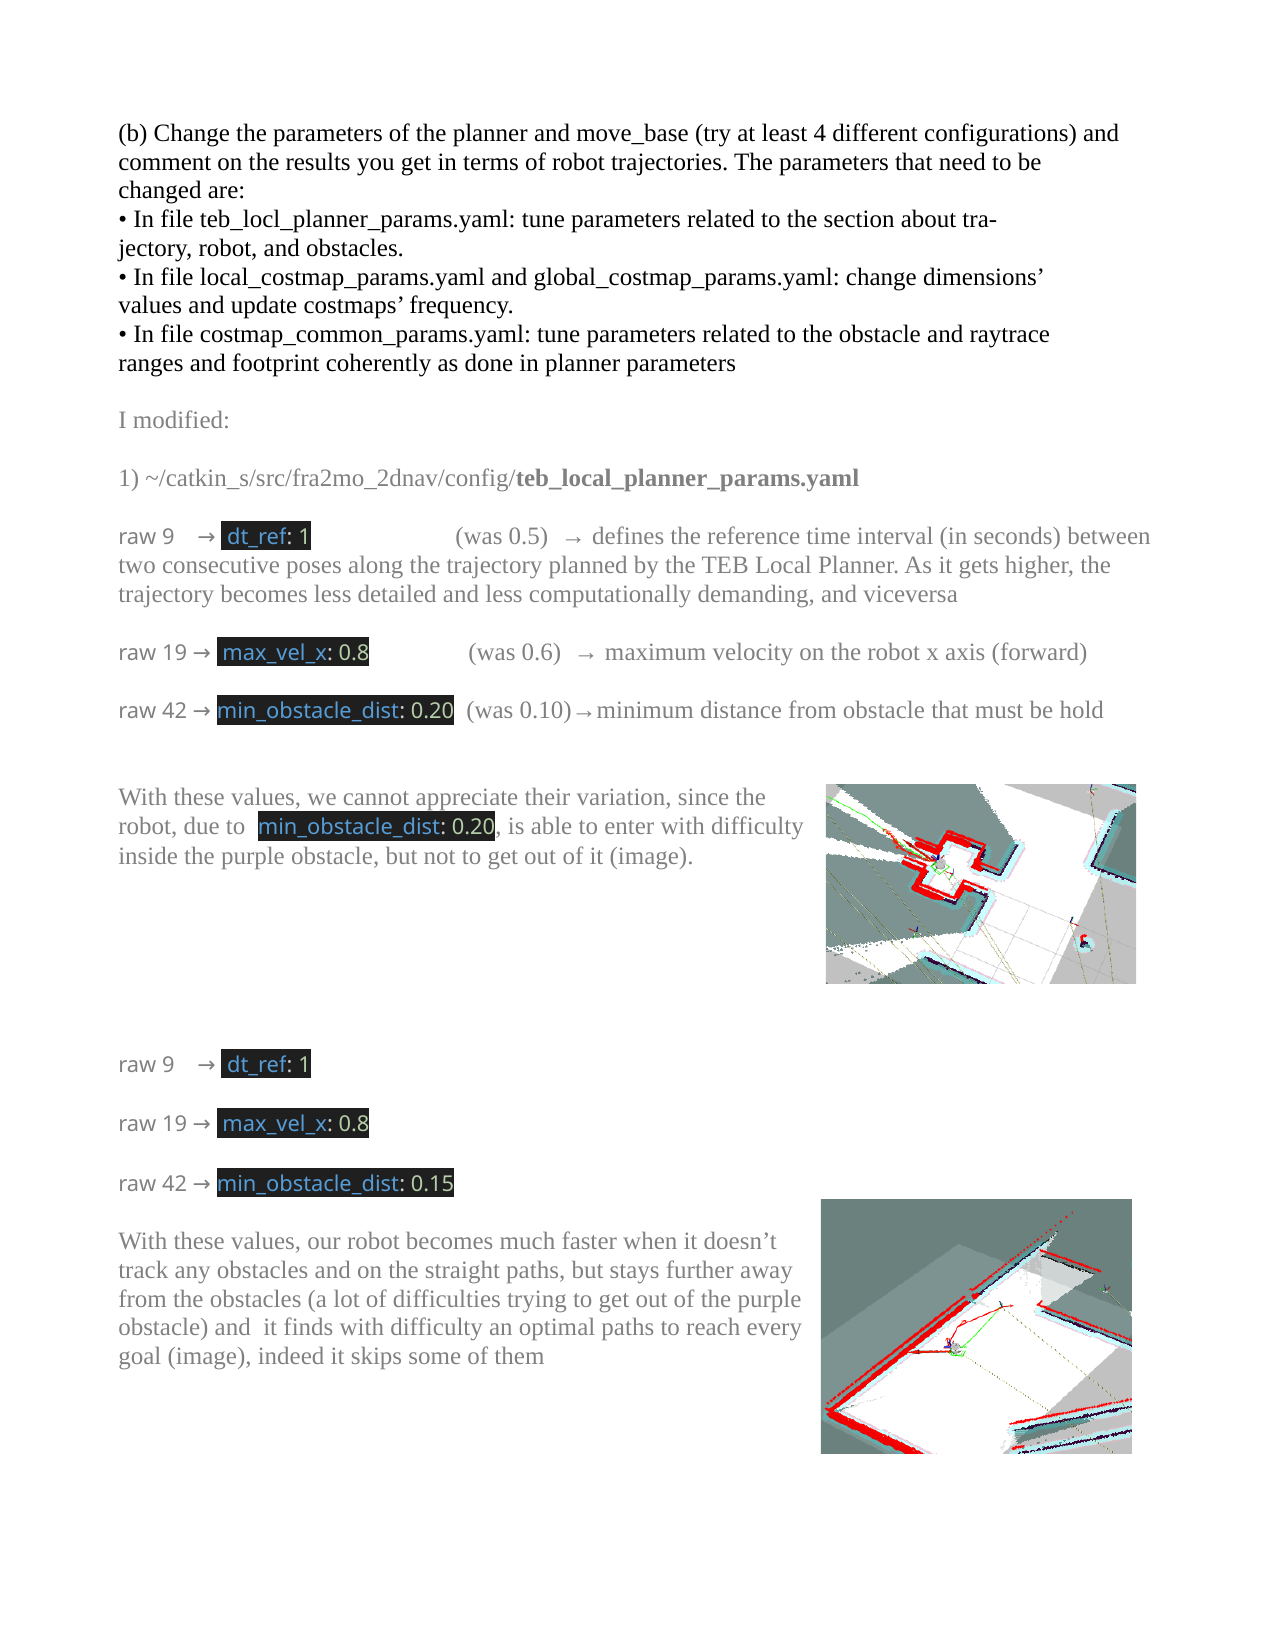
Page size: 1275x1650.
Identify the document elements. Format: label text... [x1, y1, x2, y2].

text (b) Change the parameters of the planner and move_base (try at least 4 different configurations) and [118, 118, 1157, 147]
text raw 9 → dt_ref: 1 [118, 1048, 1157, 1078]
text With these values, we cannot appreciate their variation, since the robot, due to min_obstacle_dist: 0.20, is able to enter with difficulty inside the purple obstacle, but not to get out of it (image). [118, 782, 1157, 870]
text • In file teb_locl_planner_params.yaml: tune parameters related to the section about tra- [118, 204, 1157, 233]
text [942, 1226, 1157, 1370]
text I modified: [118, 406, 1157, 434]
text raw 19 → max_vel_x: 0.8 (was 0.6) → maximum velocity on the robot x axis (forward) [118, 637, 1157, 666]
text comment on the results you get in terms of robot trajectories. The parameters that need to be [118, 147, 1157, 176]
text 1) ~/catkin_s/src/fra2mo_2dnav/config/teb_local_planner_params.yaml [118, 463, 1157, 492]
text raw 42 → min_obstacle_dist: 0.15 [118, 1168, 1157, 1197]
text raw 19 → max_vel_x: 0.8 [118, 1108, 1157, 1138]
text • In file local_costmap_params.yaml and global_costmap_params.yaml: change dimensions’ [118, 262, 1157, 291]
picture [969, 784, 1137, 984]
text • In file costmap_common_params.yaml: tune parameters related to the obstacle and raytrace [118, 319, 1157, 348]
text raw 9 → dt_ref: 1 (was 0.5) → defines the reference time interval (in seconds) between two consecutive poses along the trajectory planned by the TEB Local Planner. As it gets higher, the trajectory becomes less detailed and less computationally demanding, and viceversa [118, 521, 1157, 608]
text With these values, our robot becomes much faster when it doesn’t track any obstacles and on the straight paths, but stays further away from the obstacles (a lot of difficulties trying to get out of the purple obstacle) and it finds with difficulty an optimal paths to reach every goal (image), indeed it skips some of them [118, 1226, 819, 1370]
text values and update costmaps’ frequency. [118, 291, 1157, 319]
text ranges and footprint coherently as done in planner parameters [118, 348, 1157, 377]
text changed are: [118, 176, 1157, 204]
picture [819, 1199, 942, 1421]
text jectory, robot, and obstacles. [118, 233, 1157, 262]
text raw 42 → min_obstacle_dist: 0.20 (was 0.10)→minimum distance from obstacle that must be hold [118, 695, 1157, 725]
